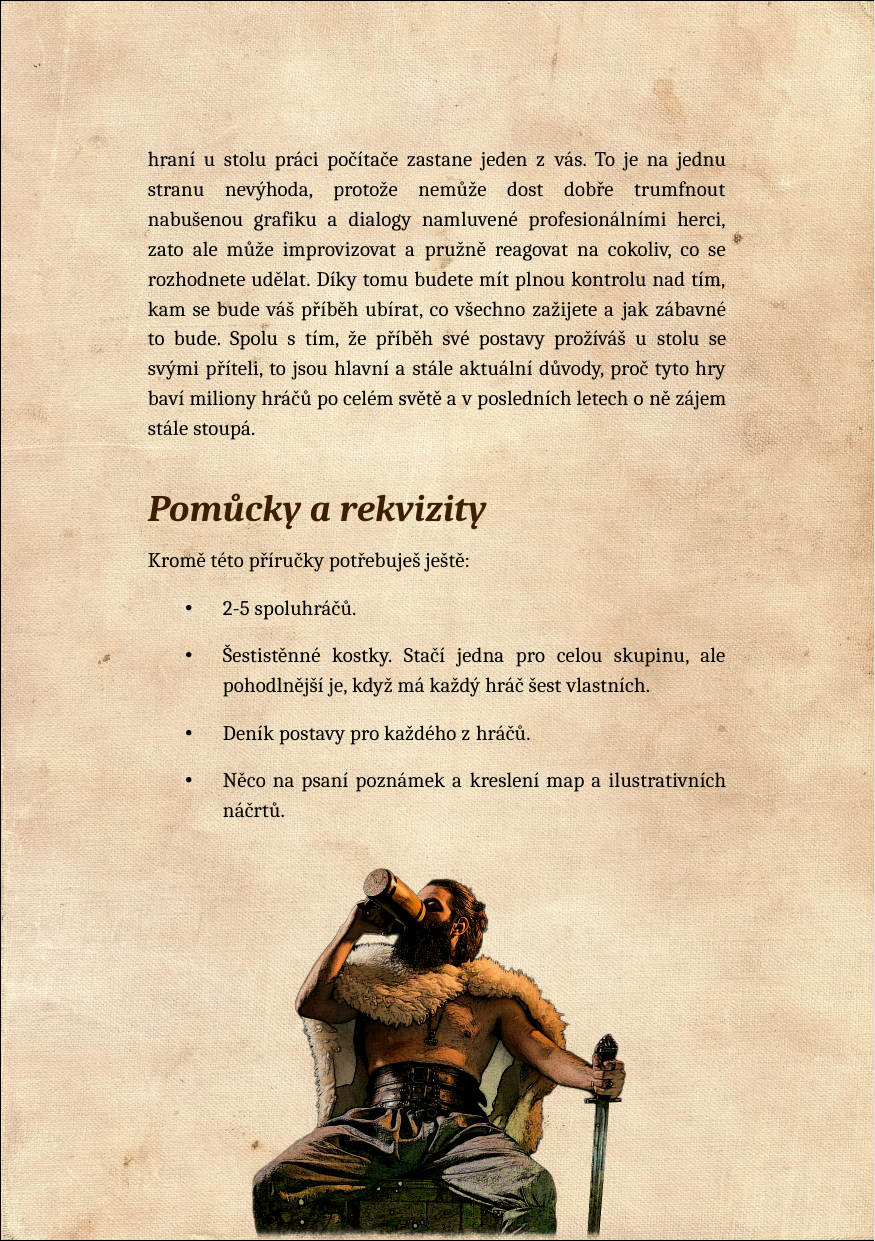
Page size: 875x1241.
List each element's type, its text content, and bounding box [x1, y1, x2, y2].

list 2-5 spoluhráčů. [185, 596, 726, 620]
list Deník postavy pro každého z⁠ hráčů. [185, 722, 726, 746]
text Kromě této příručky potřebuješ ještě: [148, 549, 726, 573]
text hraní u⁠ stolu práci počítače zastane jeden z⁠ vás. To je na jednu stranu nevýhoda, protože nemůže dost dobře trumfnout nabušenou grafiku a⁠ dialogy namluvené profesionálními herci, zato ale může improvizovat a⁠ pružně reagovat na cokoliv, co se rozhodnete udělat. Díky tomu budete mít plnou kontrolu nad tím, kam se bude váš příběh ubírat, co všechno zažijete a⁠ jak zábavné to bude. Spolu s⁠ tím, že příběh své postavy prožíváš u⁠ stolu se svými příteli, to jsou hlavní a⁠ stále aktuální důvody, proč tyto hry baví miliony hráčů po celém světě a⁠ v⁠ posledních letech o⁠ ně zájem stále stoupá. [148, 148, 726, 441]
picture [1, 1, 874, 1241]
subtitle Pomůcky a⁠ rekvizity [148, 488, 726, 531]
list Šestistěnné kostky. Stačí jedna pro celou skupinu, ale pohodlnější je, když má každý hráč šest vlastních. [185, 644, 726, 698]
list Něco na psaní poznámek a⁠ kreslení map a⁠ ilustrativních náčrtů. [185, 769, 726, 823]
